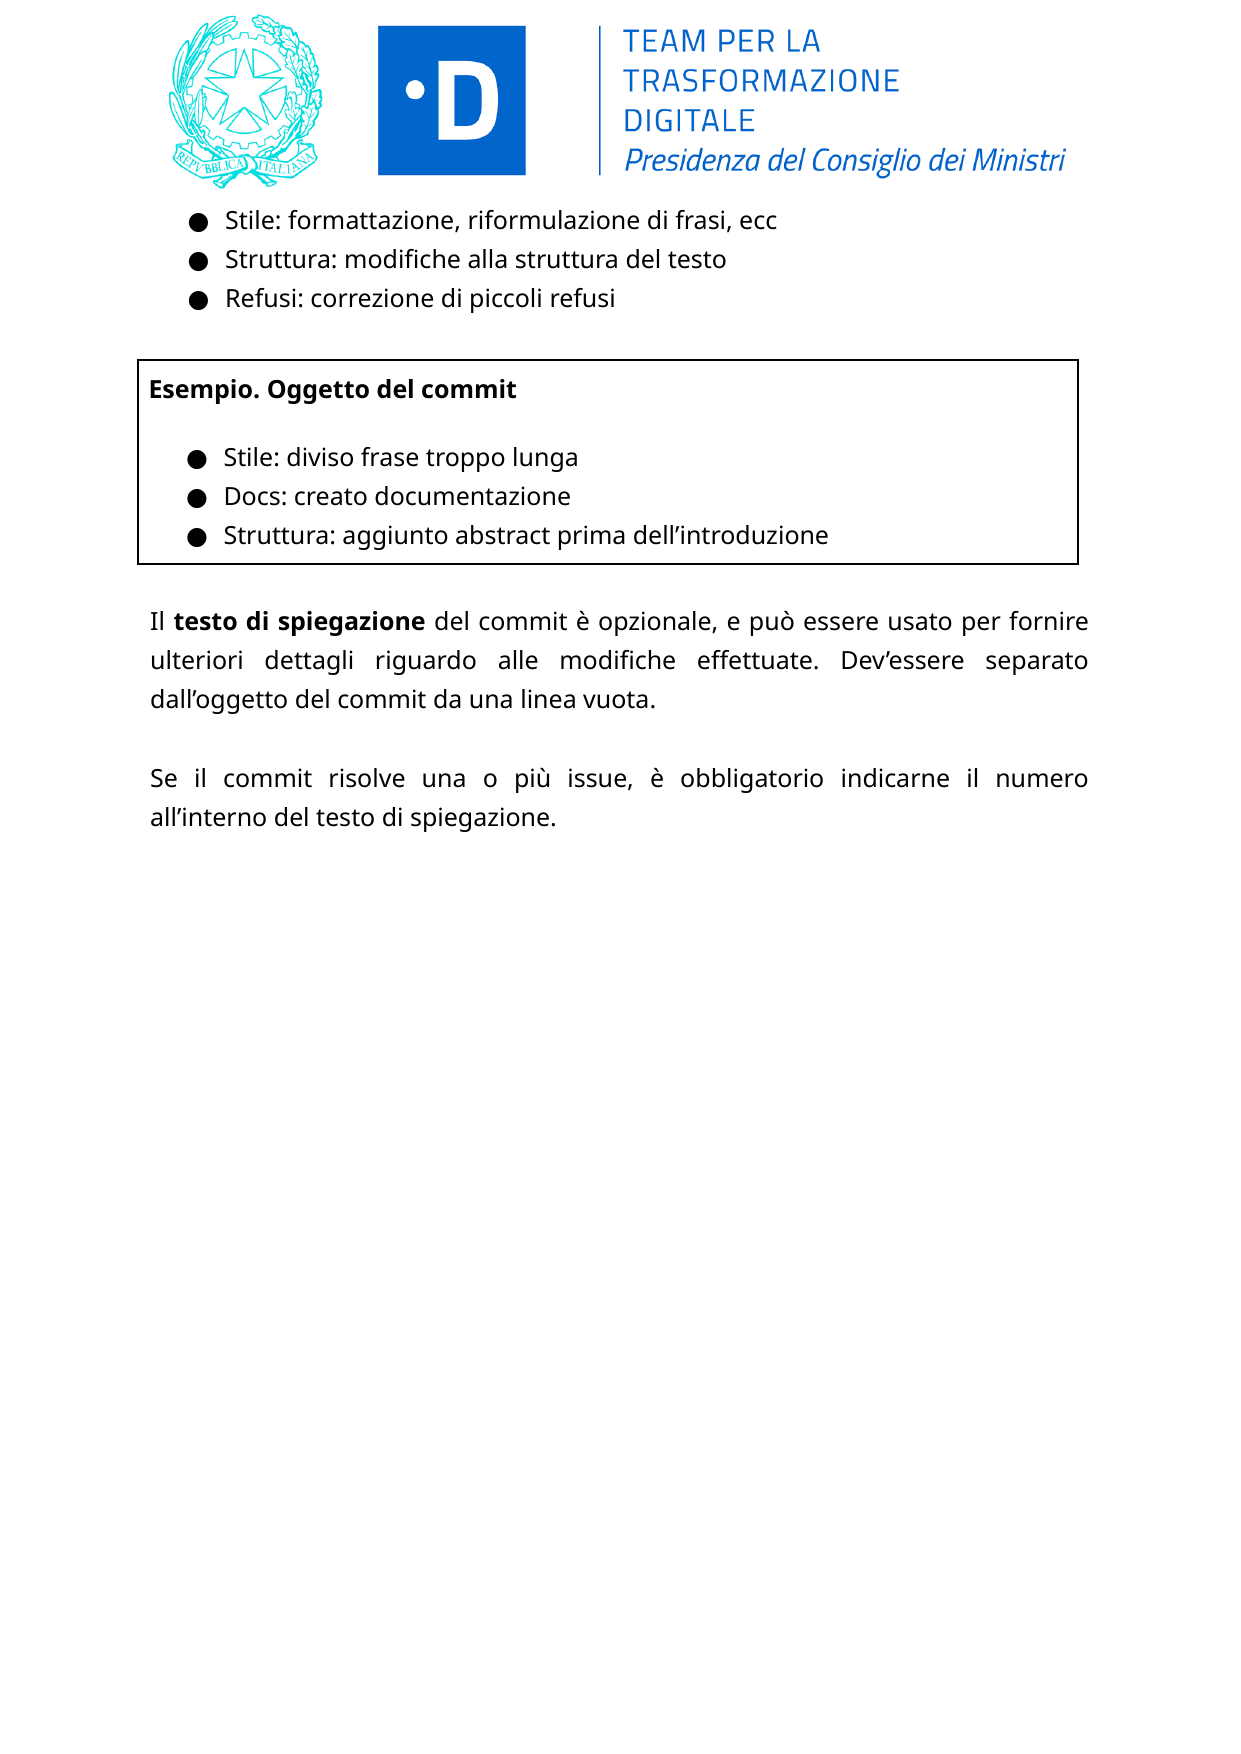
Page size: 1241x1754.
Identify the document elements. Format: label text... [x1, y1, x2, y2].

list Struttura: modifiche alla struttura del testo [187, 241, 1090, 276]
text Il testo di spiegazione del commit è opzionale, e può essere usato per fornire ulteriori dettagli riguardo alle modifiche effettuate. Dev’essere separato dall’oggetto del commit da una linea vuota. [150, 604, 1090, 716]
table_header Esempio. Oggetto del commit Stile: diviso frase troppo lunga Docs: creato documentazione Struttura: aggiunto abstract prima dell’introduzione [139, 361, 1077, 562]
picture [150, 0, 1091, 203]
text Se il commit risolve una o più issue, è obbligatorio indicarne il numero all’interno del testo di spiegazione. [150, 760, 1090, 833]
list Refusi: correzione di piccoli refusi [187, 281, 1090, 315]
list Stile: formattazione, riformulazione di frasi, ecc [187, 203, 1090, 236]
